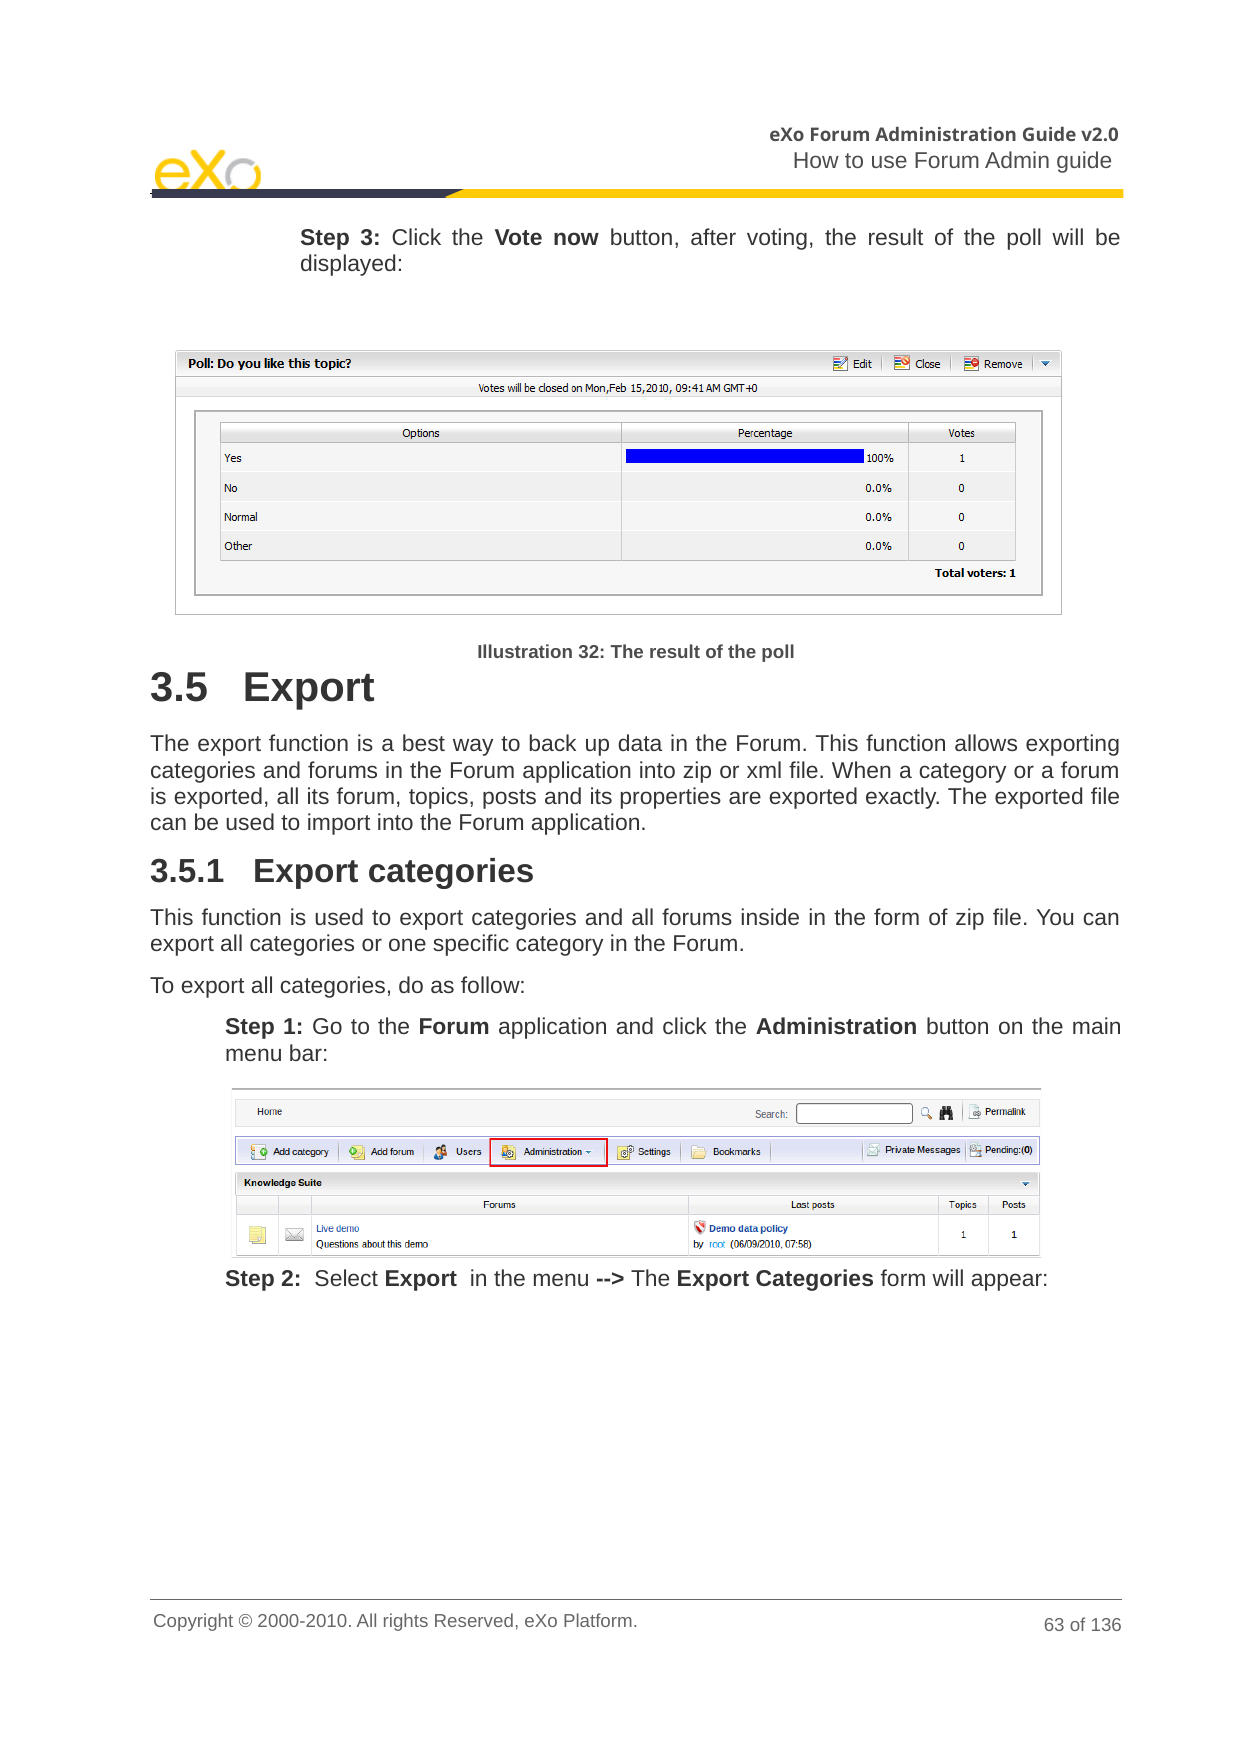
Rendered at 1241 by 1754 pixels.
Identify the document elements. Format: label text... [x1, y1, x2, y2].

list Step 1: Go to the Forum application and click the Administration button on the main menu bar: [187, 1013, 1122, 1066]
list Step 2: Select Export in the menu --> The Export Categories form will appear: [187, 1081, 1122, 1291]
text This function is used to export categories and all forums inside in the form of zip file. You can export all categories or one specific category in the Forum. [150, 904, 1122, 957]
picture [172, 346, 1063, 620]
picture [231, 1088, 1042, 1258]
text Illustration 32: The result of the poll [173, 359, 1099, 662]
picture [151, 149, 1124, 198]
subtitle Export [150, 284, 1122, 710]
subtitle Export categories [150, 851, 1122, 889]
text To export all categories, do as follow: [150, 972, 1122, 998]
text The export function is a best way to back up data in the Forum. This function allows exporting categories and forums in the Forum application into zip or xml file. When a category or a forum is exported, all its forum, topics, posts and its properties are exported exactly. The exported file can be used to import into the Forum application. [150, 730, 1122, 836]
list Step 3: Click the Vote now button, after voting, the result of the poll will be displayed: [262, 223, 1122, 276]
